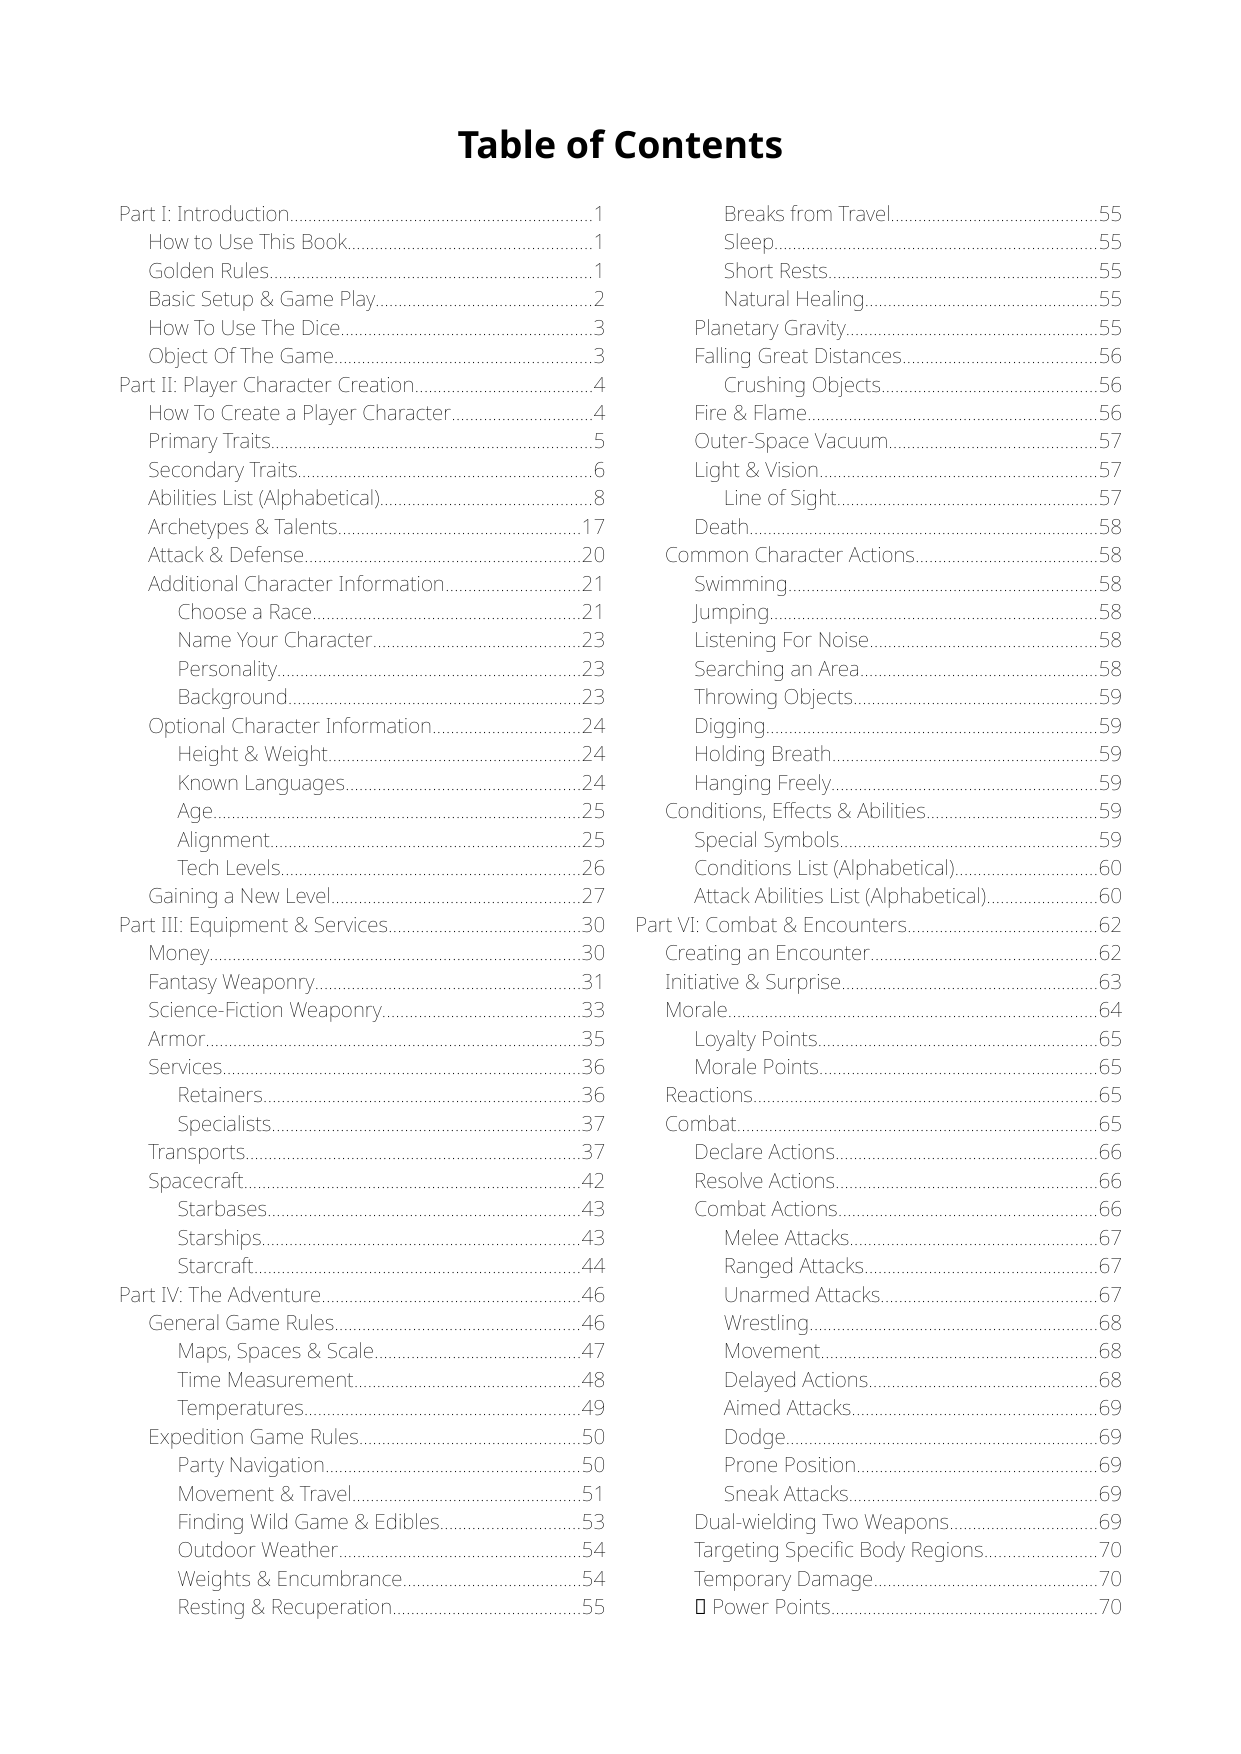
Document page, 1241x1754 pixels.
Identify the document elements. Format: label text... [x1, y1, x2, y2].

text Weights & Encumbrance 54 [177, 1564, 605, 1592]
text Reactions 65 [665, 1081, 1122, 1109]
text Primary Traits 5 [148, 427, 605, 455]
text Gaining a New Level 27 [148, 882, 605, 910]
text How to Use This Book 1 [148, 227, 605, 256]
text Crushing Objects 56 [724, 370, 1122, 398]
text Unarmed Attacks 67 [724, 1280, 1122, 1308]
text Movement & Travel 51 [177, 1479, 605, 1507]
text Death 58 [694, 512, 1122, 540]
text Ranged Attacks 67 [724, 1251, 1122, 1280]
text Specialists 37 [177, 1109, 605, 1137]
text Loyalty Points 65 [694, 1024, 1122, 1052]
text Outdoor Weather 54 [177, 1536, 605, 1564]
text Delayed Actions 68 [724, 1365, 1122, 1393]
text Retainers 36 [177, 1081, 605, 1109]
text Combat Actions 66 [694, 1194, 1122, 1223]
text Additional Character Information 21 [148, 569, 605, 597]
text Morale Points 65 [694, 1052, 1122, 1081]
text Services 36 [148, 1052, 605, 1081]
text Attack Abilities List (Alphabetical) 60 [694, 882, 1122, 910]
text Secondary Traits 6 [148, 455, 605, 483]
text Planetary Gravity 55 [694, 313, 1122, 341]
text Creating an Encounter 62 [665, 938, 1122, 967]
text Armor 35 [148, 1024, 605, 1052]
text Known Languages 24 [177, 768, 605, 796]
text Outer-Space Vacuum 57 [694, 427, 1122, 455]
text Alignment 25 [177, 825, 605, 853]
text Time Measurement 48 [177, 1365, 605, 1393]
text Fantasy Weaponry 31 [148, 967, 605, 995]
text Breaks from Travel 55 [724, 199, 1122, 227]
text Starcraft 44 [177, 1251, 605, 1280]
text Wrestling 68 [724, 1308, 1122, 1337]
text Temperatures 49 [177, 1393, 605, 1422]
text Dual-wielding Two Weapons 69 [694, 1507, 1122, 1536]
text Common Character Actions 58 [665, 540, 1122, 569]
text Melee Attacks 67 [724, 1223, 1122, 1251]
text Golden Rules 1 [148, 256, 605, 284]
text Initiative & Surprise 63 [665, 967, 1122, 995]
text Sleep 55 [724, 227, 1122, 256]
text Throwing Objects 59 [694, 682, 1122, 711]
text Name Your Character 23 [177, 626, 605, 654]
text Resolve Actions 66 [694, 1166, 1122, 1194]
text Hanging Freely 59 [694, 768, 1122, 796]
text Resting & Recuperation 55 [177, 1592, 605, 1621]
text Tech Levels 26 [177, 853, 605, 882]
text Maps, Spaces & Scale 47 [177, 1337, 605, 1365]
text Light & Vision 57 [694, 455, 1122, 483]
text Line of Sight 57 [724, 483, 1122, 512]
text How To Create a Player Character 4 [148, 398, 605, 427]
text General Game Rules 46 [148, 1308, 605, 1337]
text Aimed Attacks 69 [724, 1393, 1122, 1422]
text Optional Character Information 24 [148, 711, 605, 739]
text Object Of The Game 3 [148, 341, 605, 370]
text Abilities List (Alphabetical) 8 [148, 483, 605, 512]
text Sneak Attacks 69 [724, 1479, 1122, 1507]
text Targeting Specific Body Regions 70 [694, 1536, 1122, 1564]
text Temporary Damage 70 [694, 1564, 1122, 1592]
text Conditions List (Alphabetical) 60 [694, 853, 1122, 882]
text Choose a Race 21 [177, 597, 605, 626]
text Listening For Noise 58 [694, 626, 1122, 654]
text Basic Setup & Game Play 2 [148, 284, 605, 313]
text Part I: Introduction 1 [118, 199, 605, 227]
text Money 30 [148, 938, 605, 967]
text Movement 68 [724, 1337, 1122, 1365]
text Part VI: Combat & Encounters 62 [635, 910, 1122, 938]
text Natural Healing 55 [724, 284, 1122, 313]
text Conditions, Effects & Abilities 59 [665, 796, 1122, 825]
text Jumping 58 [694, 597, 1122, 626]
text Searching an Area 58 [694, 654, 1122, 682]
text Short Rests 55 [724, 256, 1122, 284]
text Expedition Game Rules 50 [148, 1422, 605, 1450]
text Archetypes & Talents 17 [148, 512, 605, 540]
text Declare Actions 66 [694, 1137, 1122, 1166]
text Dodge 69 [724, 1422, 1122, 1450]
text Holding Breath 59 [694, 739, 1122, 768]
text Morale 64 [665, 995, 1122, 1024]
text Swimming 58 [694, 569, 1122, 597]
text Background 23 [177, 682, 605, 711]
text  Power Points 70 [694, 1592, 1122, 1621]
text Starships 43 [177, 1223, 605, 1251]
text Spacecraft 42 [148, 1166, 605, 1194]
text Falling Great Distances 56 [694, 341, 1122, 370]
text Science-Fiction Weaponry 33 [148, 995, 605, 1024]
text Party Navigation 50 [177, 1450, 605, 1479]
text Height & Weight 24 [177, 739, 605, 768]
text Prone Position 69 [724, 1450, 1122, 1479]
text Part II: Player Character Creation 4 [118, 370, 605, 398]
text Combat 65 [665, 1109, 1122, 1137]
text Part IV: The Adventure 46 [118, 1280, 605, 1308]
text Age 25 [177, 796, 605, 825]
text Attack & Defense 20 [148, 540, 605, 569]
text Transports 37 [148, 1137, 605, 1166]
text Fire & Flame 56 [694, 398, 1122, 427]
text Finding Wild Game & Edibles 53 [177, 1507, 605, 1536]
text Part III: Equipment & Services 30 [118, 910, 605, 938]
text Personality 23 [177, 654, 605, 682]
text Digging 59 [694, 711, 1122, 739]
text How To Use The Dice 3 [148, 313, 605, 341]
text Starbases 43 [177, 1194, 605, 1223]
text Special Symbols 59 [694, 825, 1122, 853]
